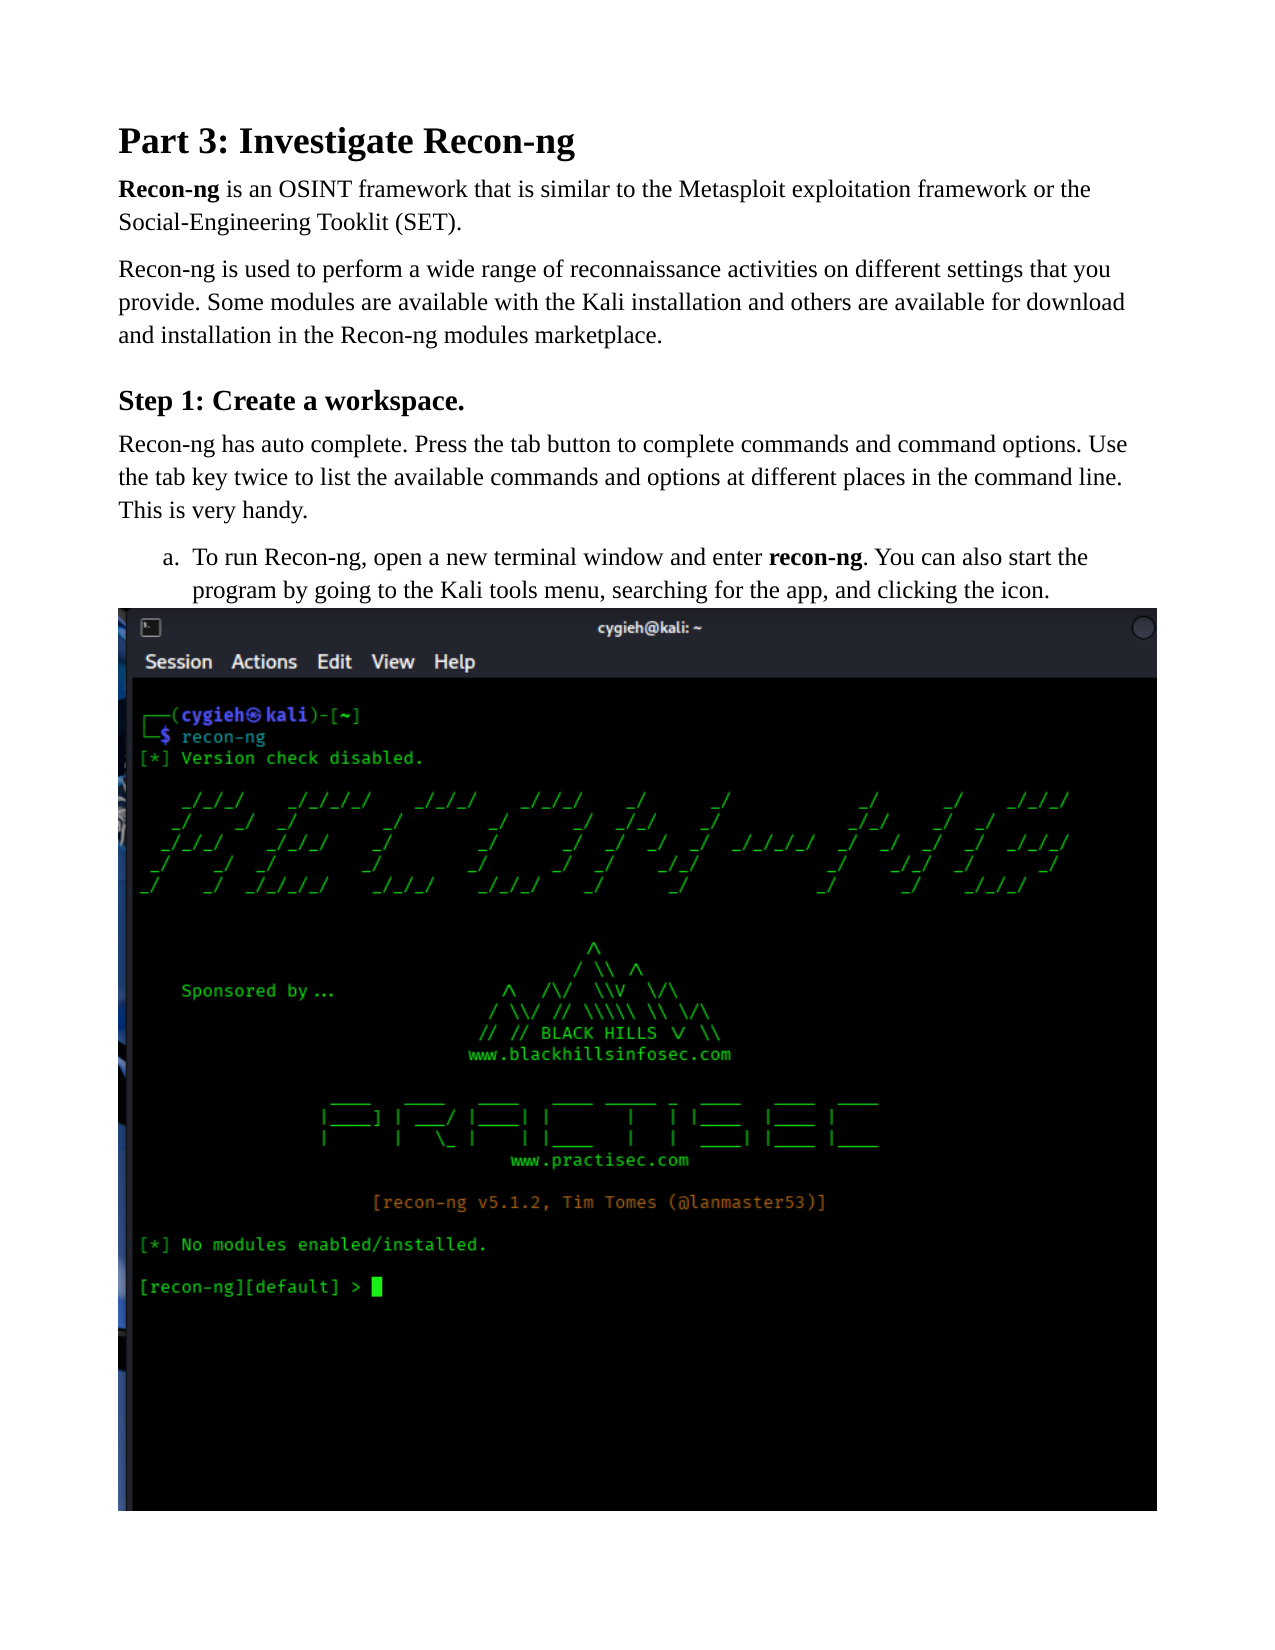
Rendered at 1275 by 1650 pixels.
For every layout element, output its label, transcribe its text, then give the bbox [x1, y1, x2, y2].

list To run Recon-ng, open a new terminal window and enter recon-ng. You can also start the program by going to the Kali tools menu, searching for the app, and clicking the icon. [162, 542, 1157, 604]
text Recon-ng has auto complete. Press the tab button to complete commands and command options. Use the tab key twice to list the available commands and options at different places in the command line. This is very handy. [118, 429, 1157, 523]
picture [118, 608, 1157, 1511]
text Recon-ng is used to perform a wide range of reconnaissance activities on different settings that you provide. Some modules are available with the Kali installation and others are available for download and installation in the Recon-ng modules marketplace. [118, 254, 1157, 349]
subtitle Step 1: Create a workspace. [118, 383, 1157, 416]
text Recon-ng is an OSINT framework that is similar to the Metasploit exploitation framework or the Social-Engineering Tooklit (SET). [118, 174, 1157, 236]
subtitle Part 3: Investigate Recon-ng [118, 118, 1157, 161]
